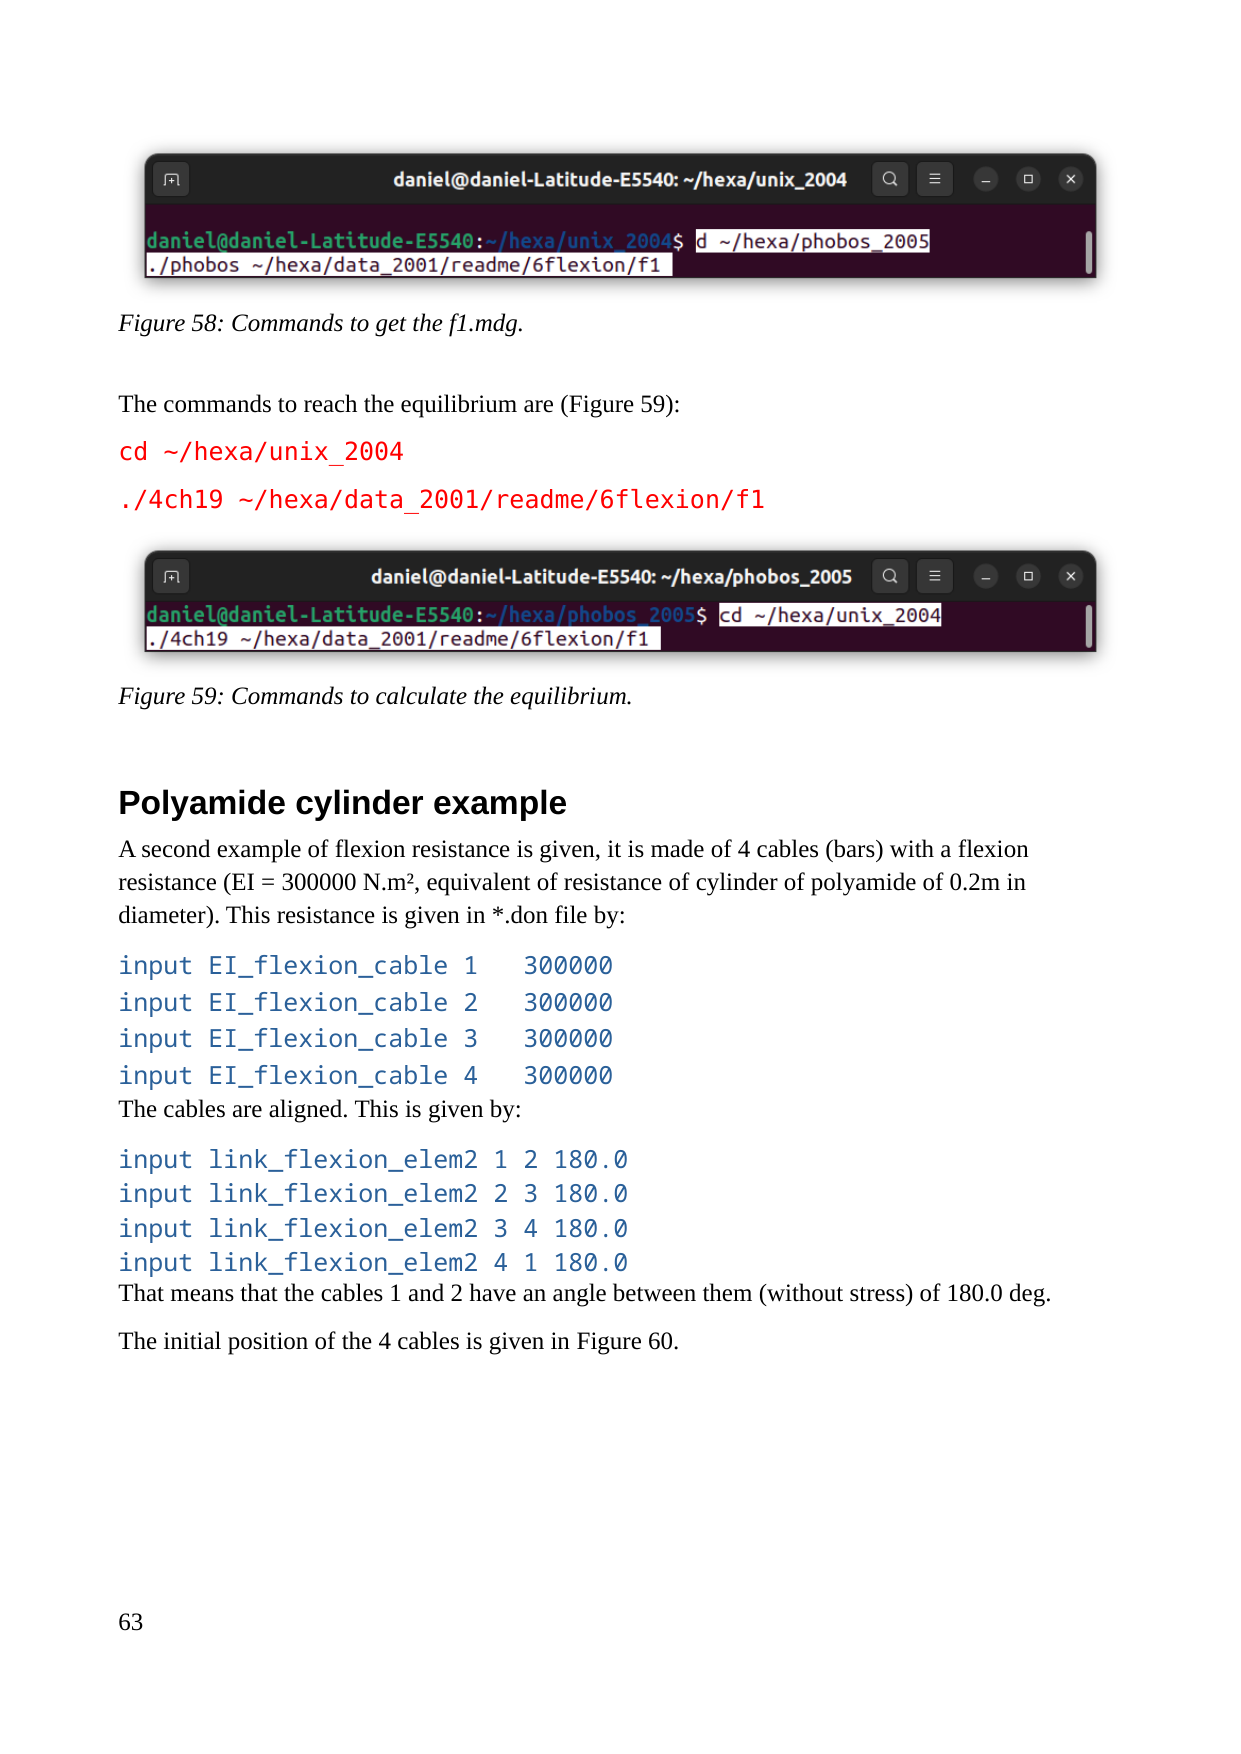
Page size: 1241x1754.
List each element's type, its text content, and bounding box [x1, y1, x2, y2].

text That means that the cables 1 and 2 have an angle between them (without stress) of 180.0 deg. [118, 1278, 1122, 1307]
text The initial position of the 4 cables is given in Figure 60. [118, 1326, 1122, 1355]
text A second example of flexion resistance is given, it is made of 4 cables (bars) with a flexion resistance (EI = 300000 N.m², equivalent of resistance of cylinder of polyamide of 0.2m in diameter). This resistance is given in *.don file by: [118, 834, 1122, 928]
text input link_flexion_elem2 4 1 180.0 [118, 1244, 1122, 1278]
text Figure 59: Commands to calculate the equilibrium. [118, 682, 1122, 710]
text input EI_flexion_cable 2 300000 [118, 984, 1122, 1018]
text input EI_flexion_cable 4 300000 [118, 1058, 1122, 1092]
picture [118, 527, 1123, 682]
text input EI_flexion_cable 1 300000 [118, 947, 1122, 981]
text Figure 58: Commands to get the f1.mdg. [118, 308, 1122, 337]
text The cables are aligned. This is given by: [118, 1094, 1122, 1123]
picture [118, 130, 1123, 308]
text The commands to reach the equilibrium are (Figure 59): [118, 389, 1122, 418]
text input link_flexion_elem2 3 4 180.0 [118, 1210, 1122, 1244]
subtitle Polyamide cylinder example [118, 783, 1122, 821]
text input link_flexion_elem2 2 3 180.0 [118, 1176, 1122, 1210]
text input link_flexion_elem2 1 2 180.0 [118, 1142, 1122, 1176]
text cd ~/hexa/unix_2004 [118, 437, 1122, 466]
text input EI_flexion_cable 3 300000 [118, 1021, 1122, 1055]
text ./4ch19 ~/hexa/data_2001/readme/6flexion/f1 [118, 485, 1122, 514]
